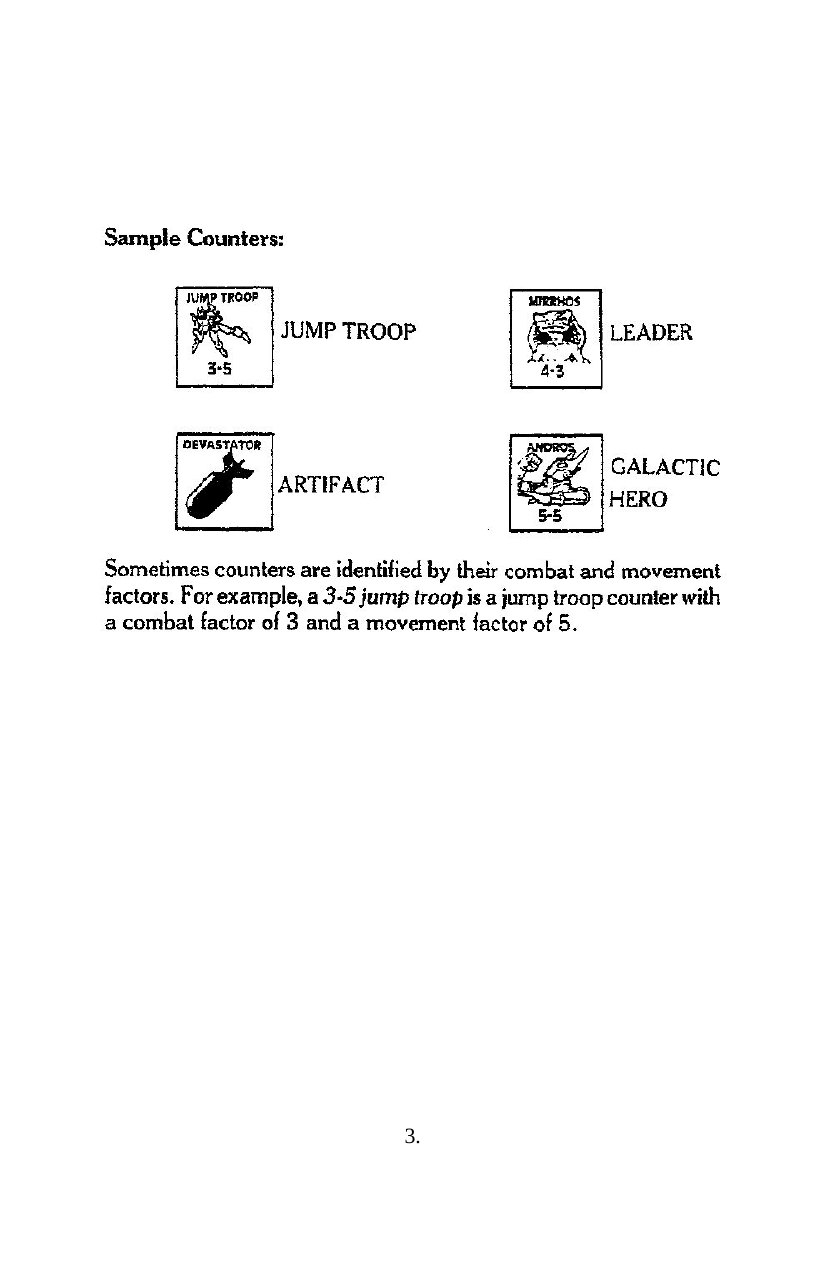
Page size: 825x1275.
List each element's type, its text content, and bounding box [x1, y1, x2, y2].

text 3. [118, 1123, 707, 1148]
picture [53, 193, 772, 644]
